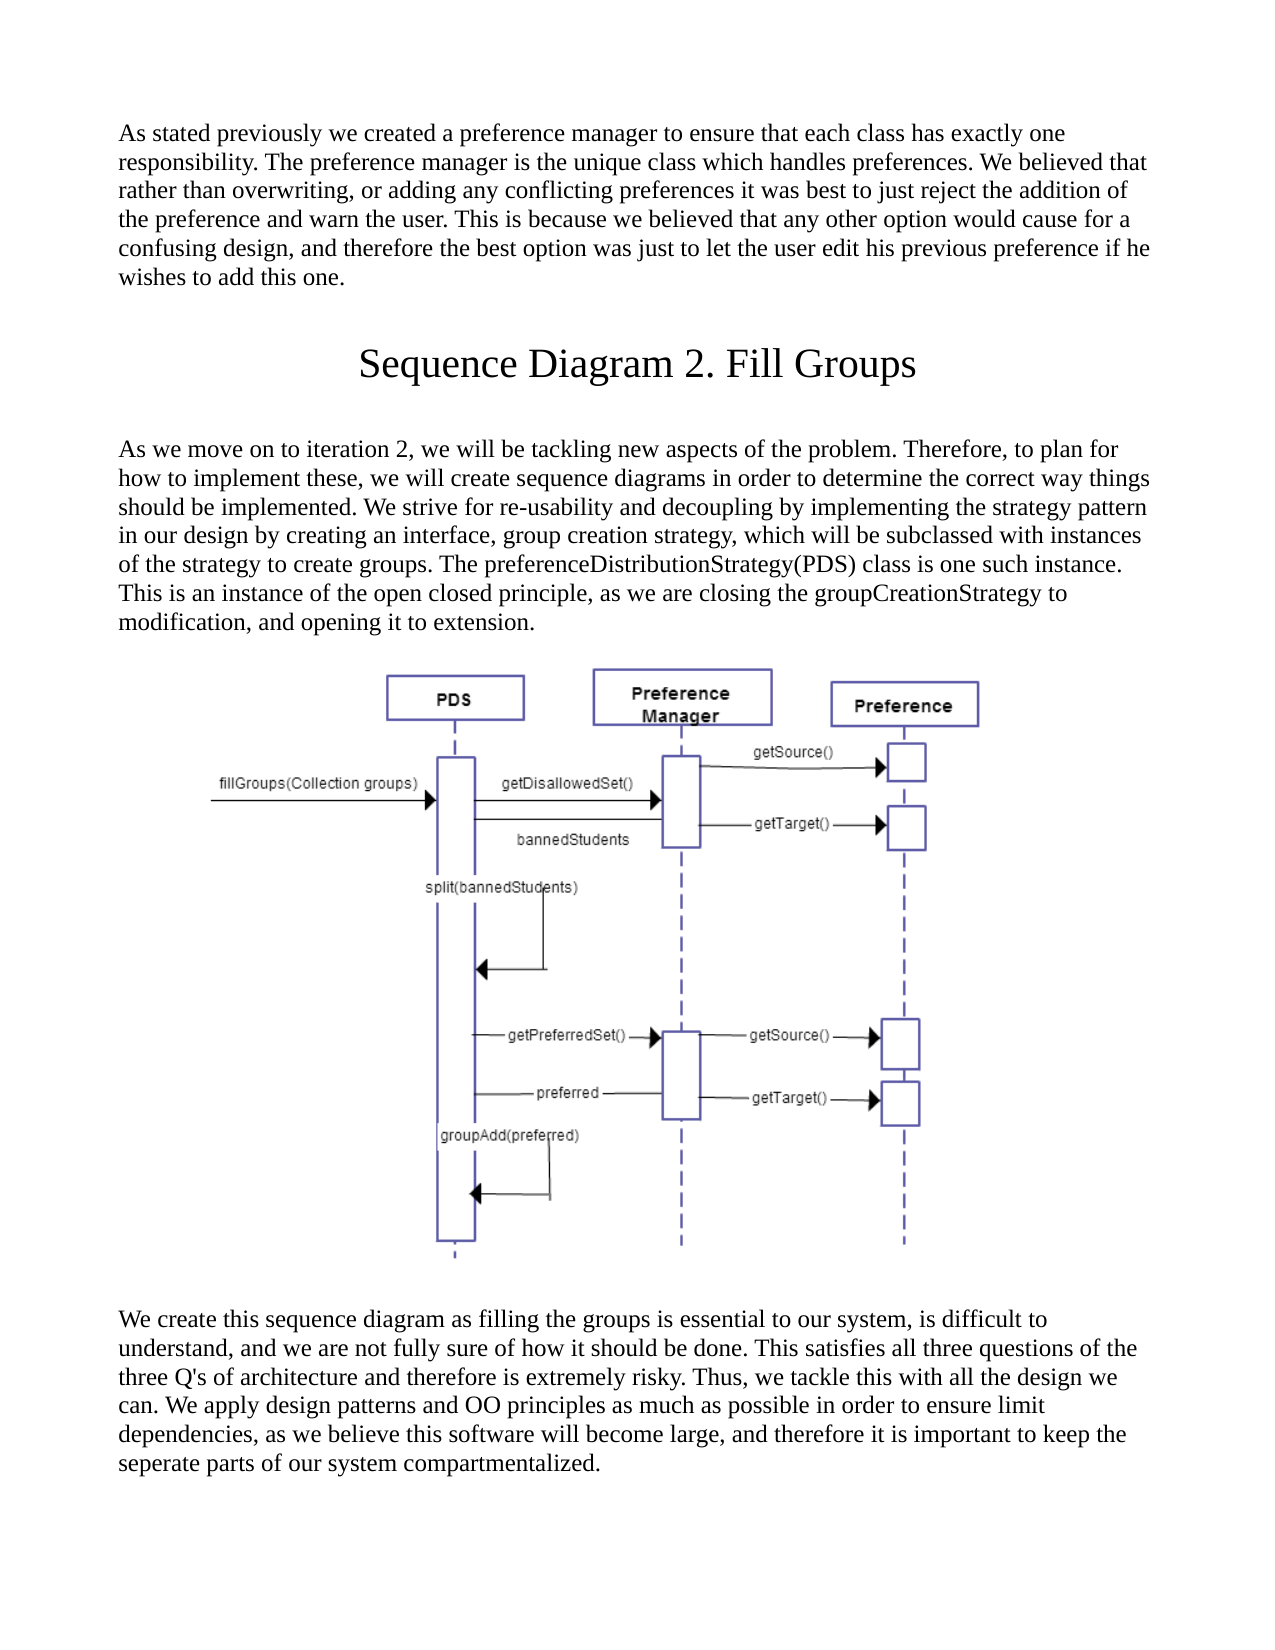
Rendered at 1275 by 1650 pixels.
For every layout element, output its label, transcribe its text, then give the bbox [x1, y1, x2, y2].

picture [186, 656, 987, 1276]
text Sequence Diagram 2. Fill Groups [118, 338, 1157, 386]
text As stated previously we created a preference manager to ensure that each class has exactly one responsibility. The preference manager is the unique class which handles preferences. We believed that rather than overwriting, or adding any conflicting preferences it was best to just reject the addition of the preference and warn the user. This is because we believed that any other option would cause for a confusing design, and therefore the best option was just to let the user edit his previous preference if he wishes to add this one. [118, 118, 1157, 291]
text We create this sequence diagram as filling the groups is essential to our system, is difficult to understand, and we are not fully sure of how it should be done. This satisfies all three questions of the three Q's of architecture and therefore is extremely risky. Thus, we tackle this with all the design we can. We apply design patterns and OO principles as much as possible in order to ensure limit dependencies, as we believe this software will become large, and therefore it is important to keep the seperate parts of our system compartmentalized. [118, 1304, 1157, 1477]
text As we move on to iteration 2, we will be tackling new aspects of the problem. Therefore, to plan for how to implement these, we will create sequence diagrams in order to determine the correct way things should be implemented. We strive for re-usability and decoupling by implementing the strategy pattern in our design by creating an interface, group creation strategy, which will be subclassed with instances of the strategy to create groups. The preferenceDistributionStrategy(PDS) class is one such instance. This is an instance of the open closed principle, as we are closing the groupCreationStrategy to modification, and opening it to extension. [118, 434, 1157, 636]
